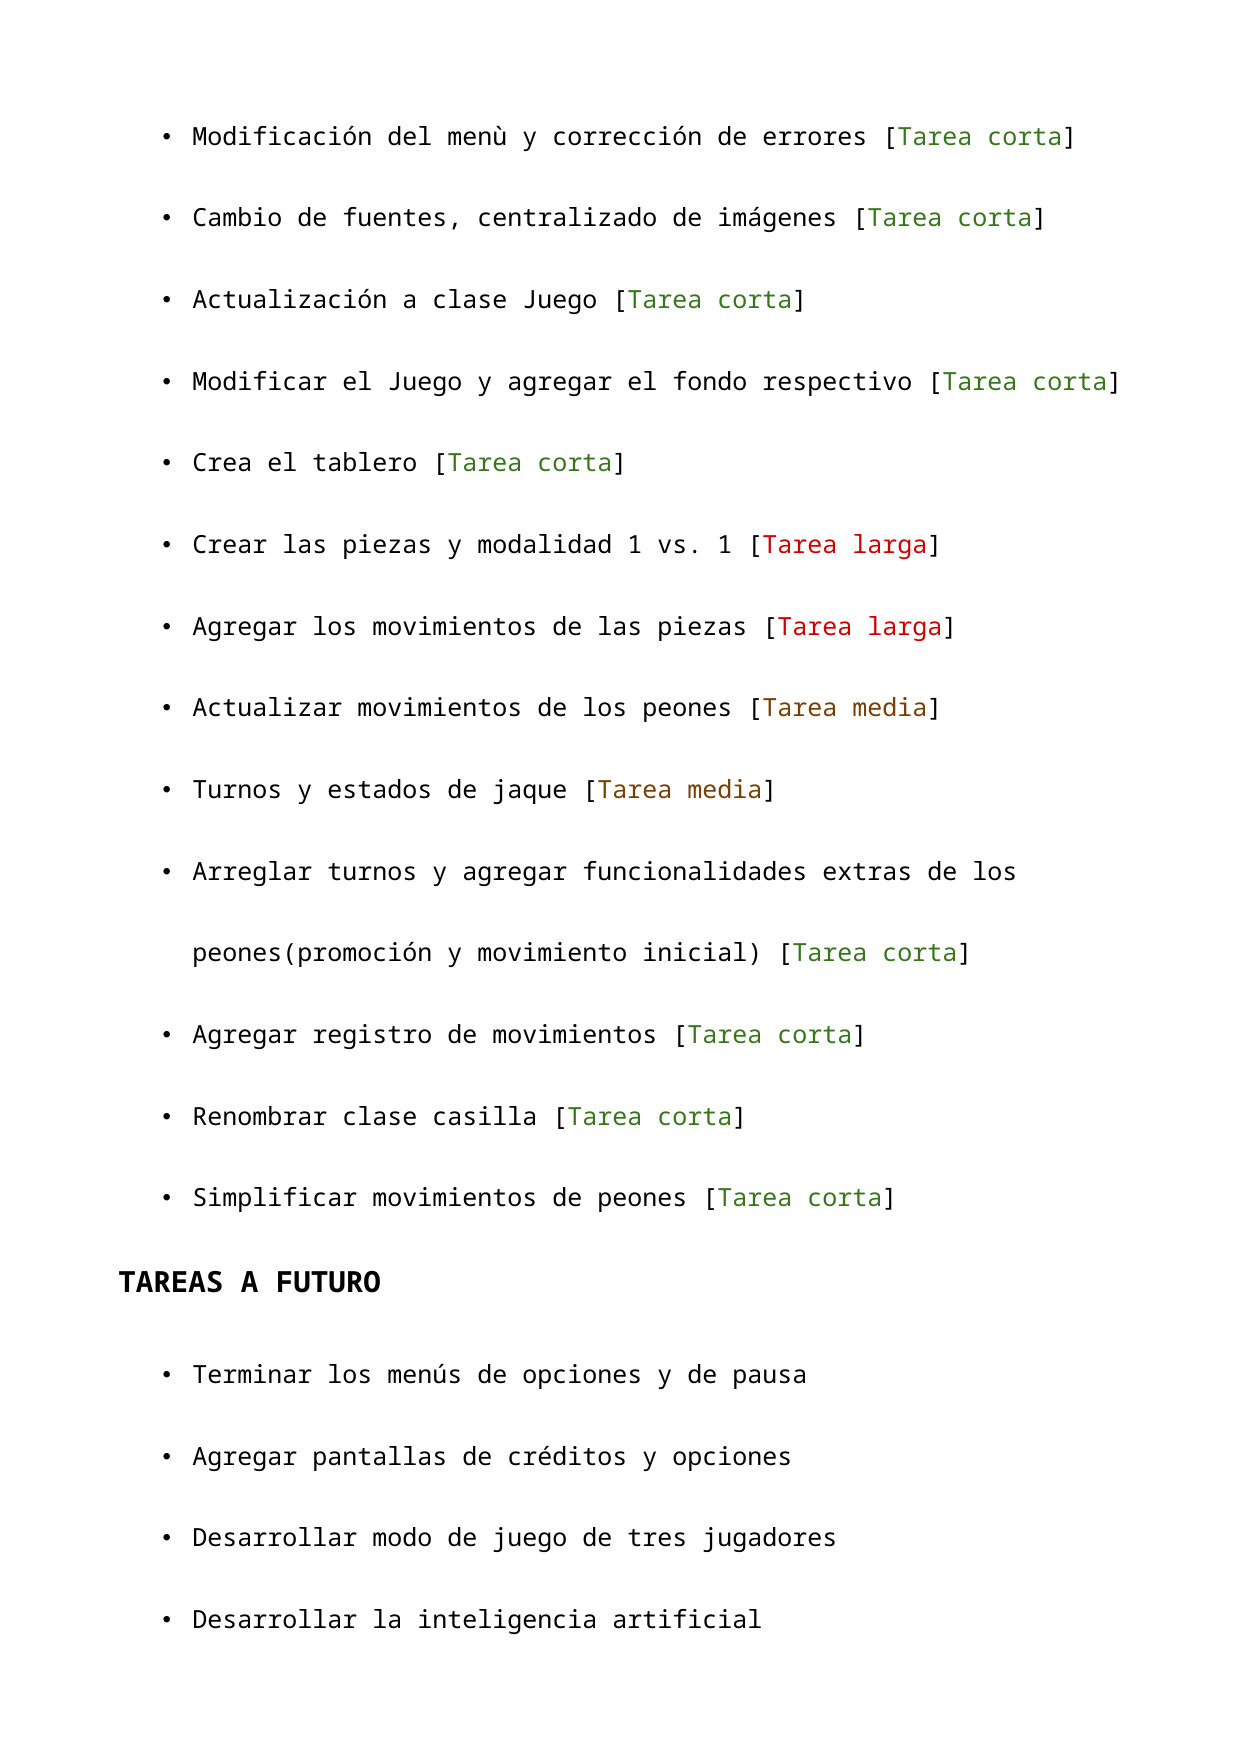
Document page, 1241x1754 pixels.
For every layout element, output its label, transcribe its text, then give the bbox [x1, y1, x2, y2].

text TAREAS A FUTURO [118, 1261, 1122, 1301]
list Crear las piezas y modalidad 1 vs. 1 [Tarea larga] [162, 526, 1122, 561]
list Crea el tablero [Tarea corta] [162, 445, 1122, 479]
list Agregar pantallas de créditos y opciones [162, 1438, 1122, 1472]
list Simplificar movimientos de peones [Tarea corta] [162, 1180, 1122, 1214]
list Agregar registro de movimientos [Tarea corta] [162, 1016, 1122, 1051]
list Arreglar turnos y agregar funcionalidades extras de los peones(promoción y movimiento inicial) [Tarea corta] [162, 853, 1122, 969]
list Actualización a clase Juego [Tarea corta] [162, 281, 1122, 316]
list Renombrar clase casilla [Tarea corta] [162, 1098, 1122, 1132]
list Desarrollar modo de juego de tres jugadores [162, 1520, 1122, 1554]
list Agregar los movimientos de las piezas [Tarea larga] [162, 608, 1122, 642]
list Turnos y estados de jaque [Tarea media] [162, 771, 1122, 806]
list Modificar el Juego y agregar el fondo respectivo [Tarea corta] [162, 363, 1122, 397]
list Modificación del menù y corrección de errores [Tarea corta] [162, 118, 1122, 152]
list Terminar los menús de opciones y de pausa [162, 1357, 1122, 1391]
list Cambio de fuentes, centralizado de imágenes [Tarea corta] [162, 200, 1122, 234]
list Actualizar movimientos de los peones [Tarea media] [162, 690, 1122, 724]
list Desarrollar la inteligencia artificial [162, 1602, 1122, 1636]
